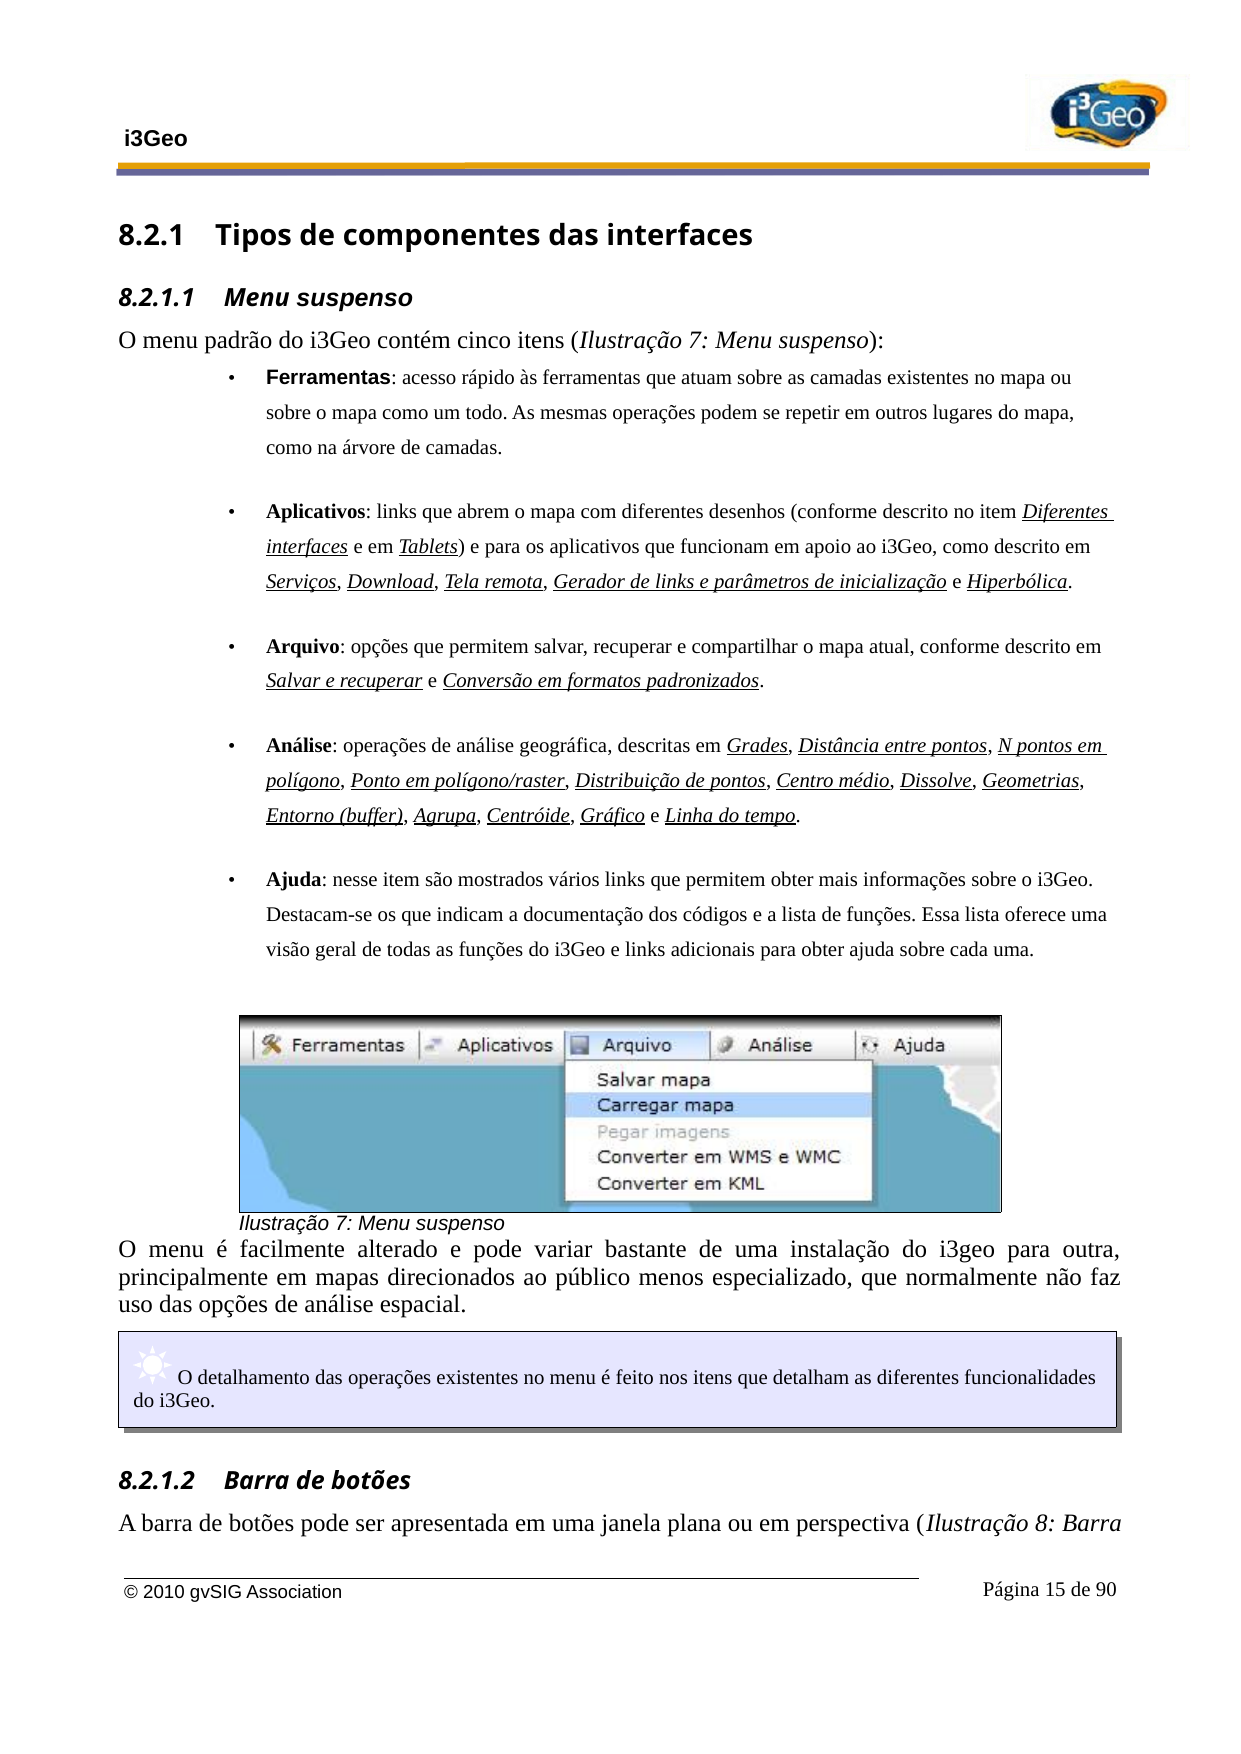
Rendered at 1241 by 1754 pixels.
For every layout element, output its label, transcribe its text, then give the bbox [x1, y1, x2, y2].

picture [164, 1362, 173, 1368]
subtitle Barra de botões [118, 1463, 1122, 1497]
text O menu padrão do i3Geo contém cinco itens (Ilustração 7: Menu suspenso): [118, 326, 1122, 353]
picture [149, 1376, 156, 1385]
subtitle Menu suspenso [118, 279, 1122, 313]
list Aplicativos: links que abrem o mapa com diferentes desenhos (conforme descrito no item Diferentes interfaces e em Tablets) e para os aplicativos que funcionam em apoio ao i3Geo, como descrito em Serviços, Download, Tela remota, Gerador de links e parâmetros de inicialização e Hiperbólica. [228, 500, 1122, 593]
picture [1025, 74, 1191, 151]
subtitle Tipos de componentes das interfaces [118, 214, 1122, 254]
text Ilustração 7: Menu suspenso [239, 1213, 1001, 1235]
picture [133, 1362, 141, 1368]
picture [149, 1345, 156, 1354]
list Ajuda: nesse item são mostrados vários links que permitem obter mais informações sobre o i3Geo. Destacam-se os que indicam a documentação dos códigos e a lista de funções. Essa lista oferece uma visão geral de todas as funções do i3Geo e links adicionais para obter ajuda sobre cada uma. [228, 868, 1122, 961]
text O menu é facilmente alterado e pode variar bastante de uma instalação do i3geo para outra, principalmente em mapas direcionados ao público menos especializado, que normalmente não faz uso das opções de análise espacial. [118, 1002, 1122, 1318]
picture [138, 1351, 167, 1379]
list Análise: operações de análise geográfica, descritas em Grades, Distância entre pontos, N pontos em polígono, Ponto em polígono/raster, Distribuição de pontos, Centro médio, Dissolve, Geometrias, Entorno (buffer), Agrupa, Centróide, Gráfico e Linha do tempo. [228, 734, 1122, 827]
text O detalhamento das operações existentes no menu é feito nos itens que detalham as diferentes funcionalidades do i3Geo. [119, 1332, 1116, 1427]
list Ferramentas: acesso rápido às ferramentas que atuam sobre as camadas existentes no mapa ou sobre o mapa como um todo. As mesmas operações podem se repetir em outros lugares do mapa, como na árvore de camadas. [228, 366, 1122, 459]
text A barra de botões pode ser apresentada em uma janela plana ou em perspectiva (Ilustração 8: Barra [118, 1509, 1122, 1537]
picture [240, 1016, 1001, 1212]
list Arquivo: opções que permitem salvar, recuperar e compartilhar o mapa atual, conforme descrito em Salvar e recuperar e Conversão em formatos padronizados. [228, 634, 1122, 692]
